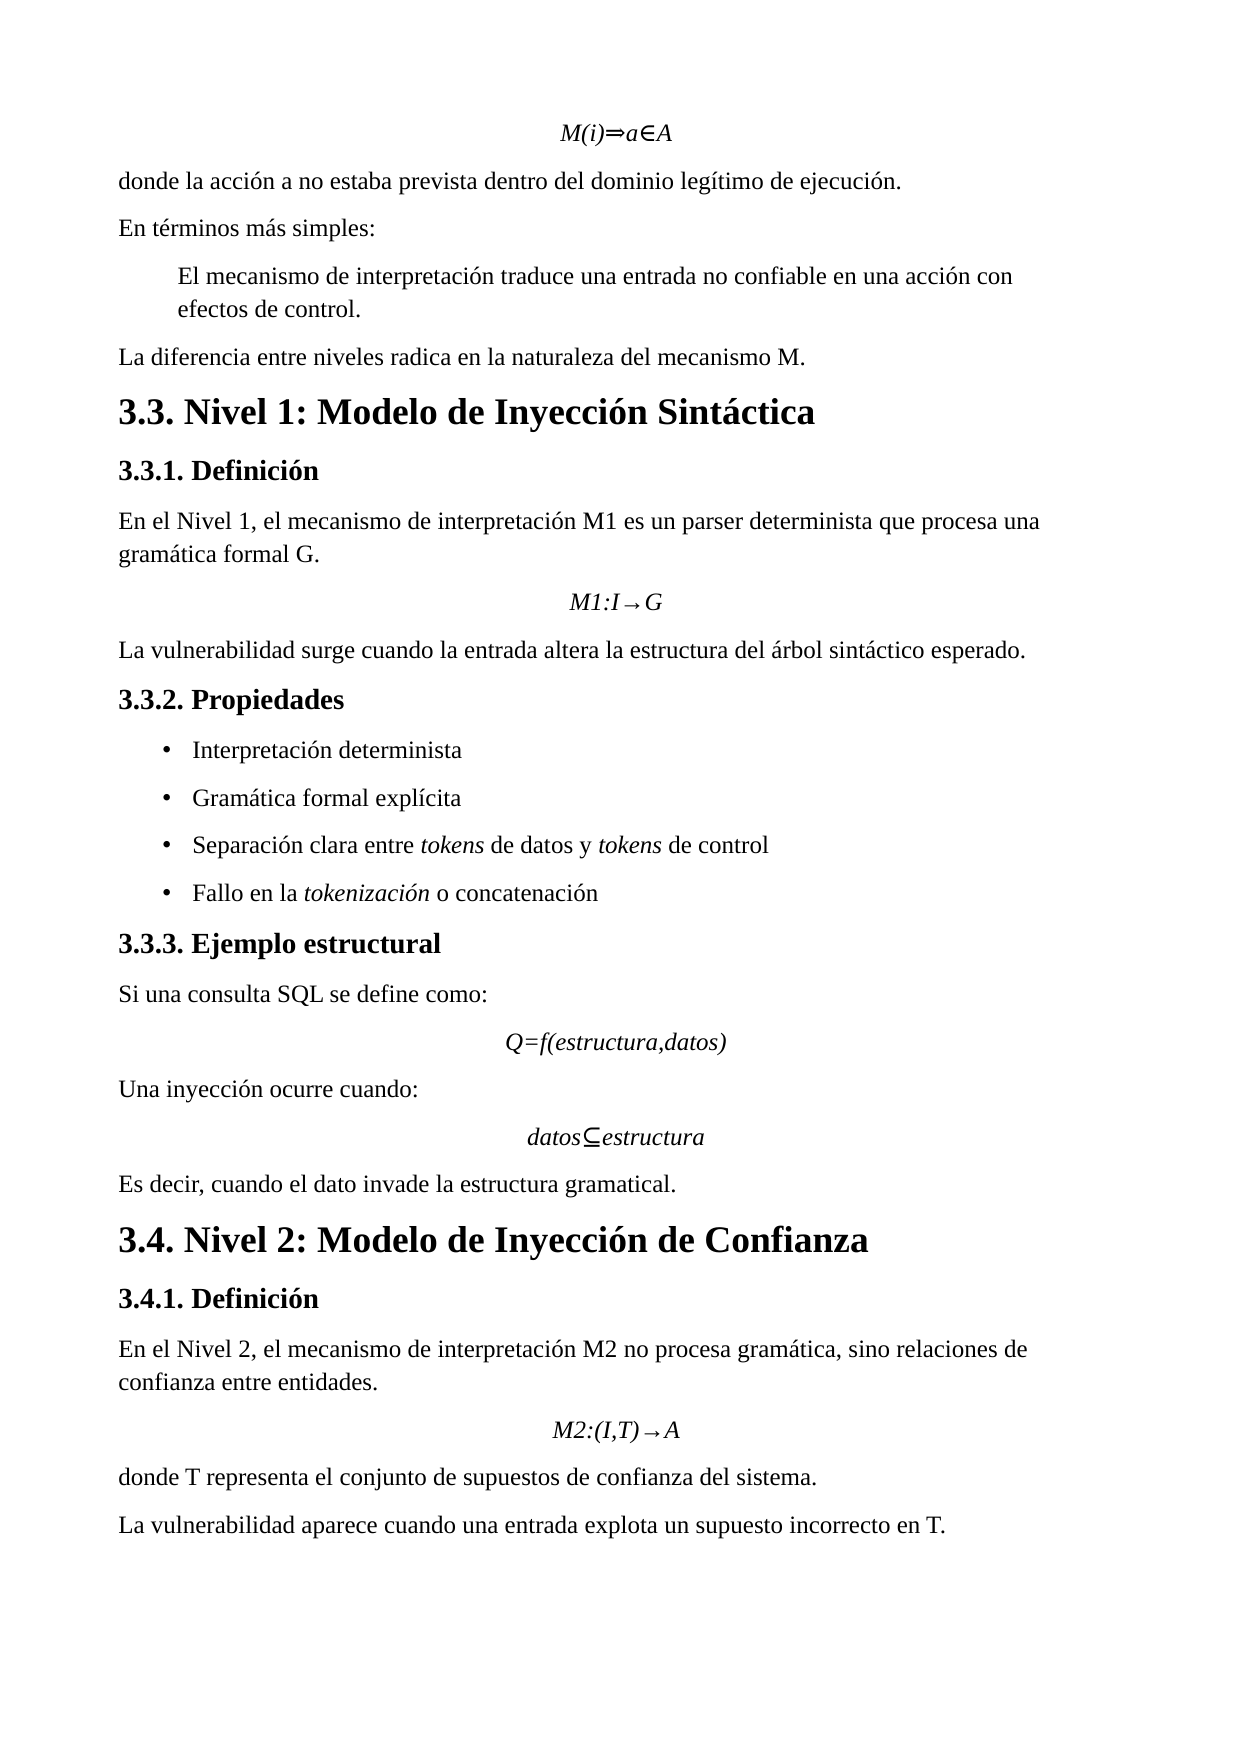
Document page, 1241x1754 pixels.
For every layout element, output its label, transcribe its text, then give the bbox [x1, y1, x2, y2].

text M(i)⇒a∈A [118, 118, 1122, 147]
subtitle 3.3.3. Ejemplo estructural [118, 926, 1122, 959]
text El mecanismo de interpretación traduce una entrada no confiable en una acción con efectos de control. [177, 261, 1063, 323]
list Fallo en la tokenización o concatenación [162, 878, 1122, 907]
subtitle 3.3.2. Propiedades [118, 682, 1122, 716]
text Si una consulta SQL se define como: [118, 979, 1122, 1008]
subtitle 3.4. Nivel 2: Modelo de Inyección de Confianza [118, 1217, 1122, 1260]
subtitle 3.4.1. Definición [118, 1281, 1122, 1315]
text La diferencia entre niveles radica en la naturaleza del mecanismo M. [118, 342, 1122, 370]
text La vulnerabilidad surge cuando la entrada altera la estructura del árbol sintáctico esperado. [118, 635, 1122, 663]
text En el Nivel 1, el mecanismo de interpretación M1​ es un parser determinista que procesa una gramática formal G. [118, 506, 1122, 568]
text datos⊆estructura [118, 1122, 1122, 1151]
text M1​:I→G [118, 587, 1122, 616]
text M2​:(I,T)→A [118, 1415, 1122, 1444]
text La vulnerabilidad aparece cuando una entrada explota un supuesto incorrecto en T. [118, 1510, 1122, 1539]
text Q=f(estructura,datos) [118, 1027, 1122, 1055]
list Interpretación determinista [162, 735, 1122, 764]
list Gramática formal explícita [162, 783, 1122, 812]
text Es decir, cuando el dato invade la estructura gramatical. [118, 1169, 1122, 1198]
subtitle 3.3. Nivel 1: Modelo de Inyección Sintáctica [118, 389, 1122, 432]
text En el Nivel 2, el mecanismo de interpretación M2​ no procesa gramática, sino relaciones de confianza entre entidades. [118, 1334, 1122, 1396]
text donde la acción a no estaba prevista dentro del dominio legítimo de ejecución. [118, 166, 1122, 194]
text En términos más simples: [118, 213, 1122, 242]
list Separación clara entre tokens de datos y tokens de control [162, 831, 1122, 859]
text Una inyección ocurre cuando: [118, 1074, 1122, 1103]
subtitle 3.3.1. Definición [118, 453, 1122, 487]
text donde T representa el conjunto de supuestos de confianza del sistema. [118, 1462, 1122, 1491]
